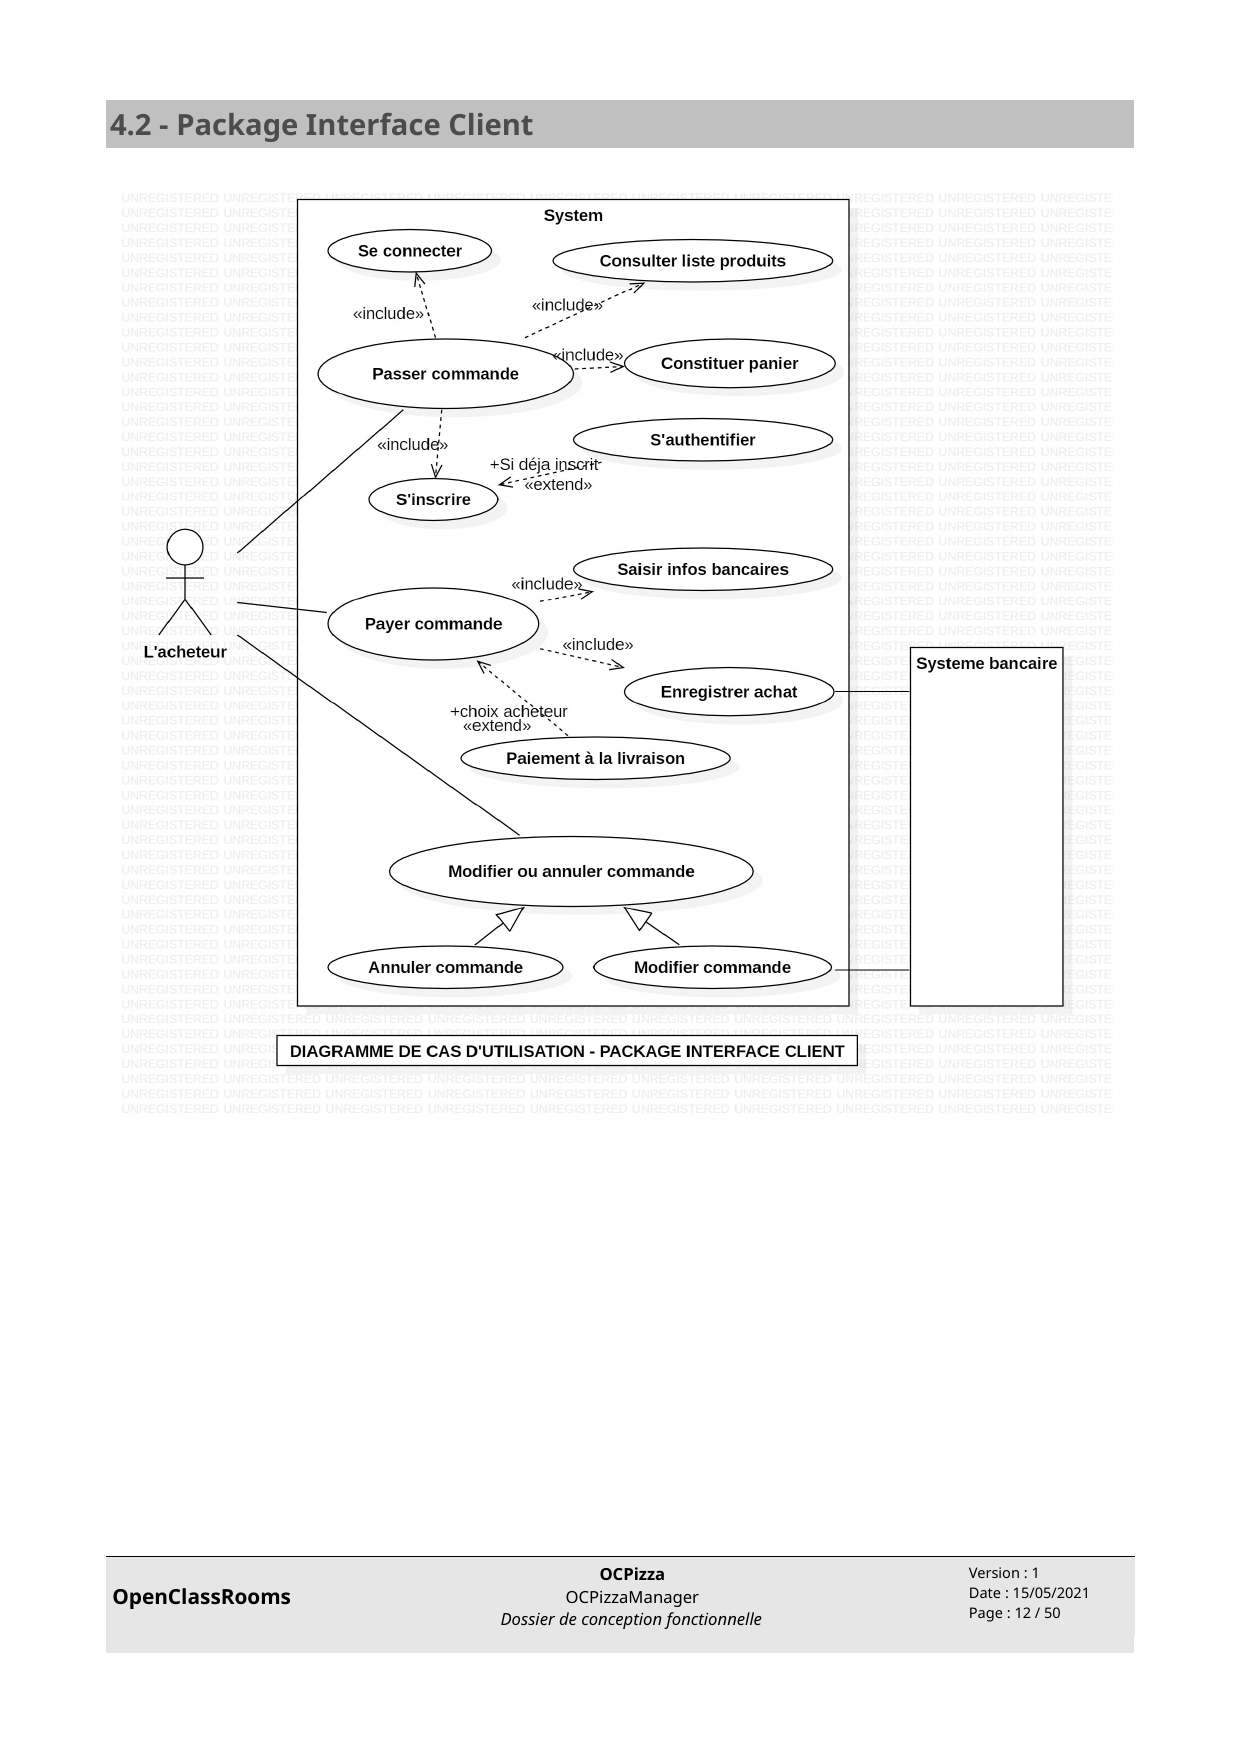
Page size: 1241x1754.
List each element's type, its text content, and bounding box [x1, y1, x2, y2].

picture [121, 187, 1113, 1115]
subtitle Package Interface Client [107, 101, 1133, 147]
